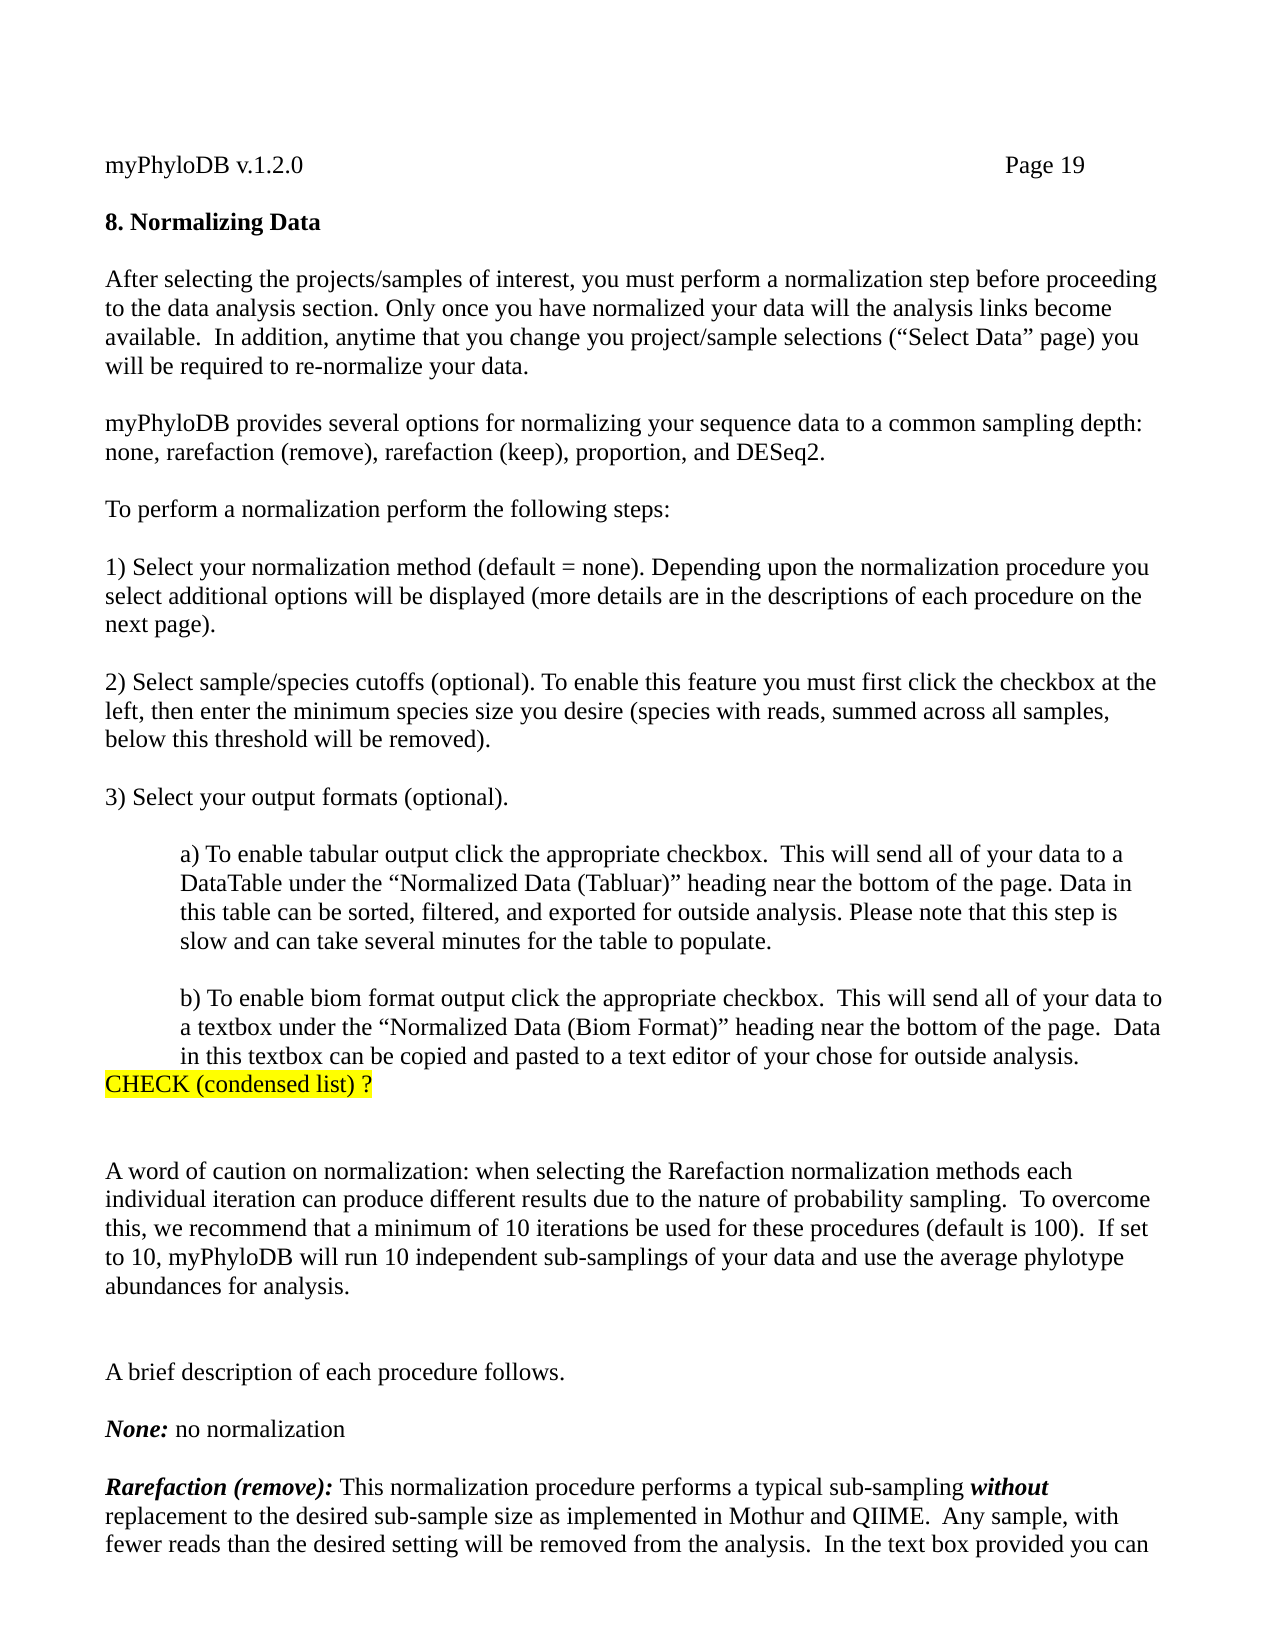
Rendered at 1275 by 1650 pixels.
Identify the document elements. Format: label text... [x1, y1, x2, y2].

text None: no normalization [105, 1414, 1170, 1443]
text 2) Select sample/species cutoffs (optional). To enable this feature you must first click the checkbox at the left, then enter the minimum species size you desire (species with reads, summed across all samples, below this threshold will be removed). [105, 667, 1170, 753]
text After selecting the projects/samples of interest, you must perform a normalization step before proceeding to the data analysis section. Only once you have normalized your data will the analysis links become available. In addition, anytime that you change you project/sample selections (“Select Data” page) you will be required to re-normalize your data. [105, 264, 1170, 379]
text myPhyloDB provides several options for normalizing your sequence data to a common sampling depth: none, rarefaction (remove), rarefaction (keep), proportion, and DESeq2. [105, 408, 1170, 466]
text A brief description of each procedure follows. [105, 1357, 1170, 1386]
text CHECK (condensed list) ? [105, 1069, 1170, 1098]
text To perform a normalization perform the following steps: [105, 494, 1170, 523]
text 8. Normalizing Data [105, 207, 1170, 236]
text A word of caution on normalization: when selecting the Rarefaction normalization methods each individual iteration can produce different results due to the nature of probability sampling. To overcome this, we recommend that a minimum of 10 iterations be used for these procedures (default is 100). If set to 10, myPhyloDB will run 10 independent sub-samplings of your data and use the average phylotype abundances for analysis. [105, 1156, 1170, 1299]
text 1) Select your normalization method (default = none). Depending upon the normalization procedure you select additional options will be displayed (more details are in the descriptions of each procedure on the next page). [105, 552, 1170, 638]
text a) To enable tabular output click the appropriate checkbox. This will send all of your data to a DataTable under the “Normalized Data (Tabluar)” heading near the bottom of the page. Data in this table can be sorted, filtered, and exported for outside analysis. Please note that this step is slow and can take several minutes for the table to populate. [105, 839, 1170, 954]
text Rarefaction (remove): This normalization procedure performs a typical sub-sampling without replacement to the desired sub-sample size as implemented in Mothur and QIIME. Any sample, with fewer reads than the desired setting will be removed from the analysis. In the text box provided you can [105, 1472, 1170, 1558]
text b) To enable biom format output click the appropriate checkbox. This will send all of your data to a textbox under the “Normalized Data (Biom Format)” heading near the bottom of the page. Data in this textbox can be copied and pasted to a text editor of your chose for outside analysis. [105, 983, 1170, 1069]
text 3) Select your output formats (optional). [105, 782, 1170, 811]
